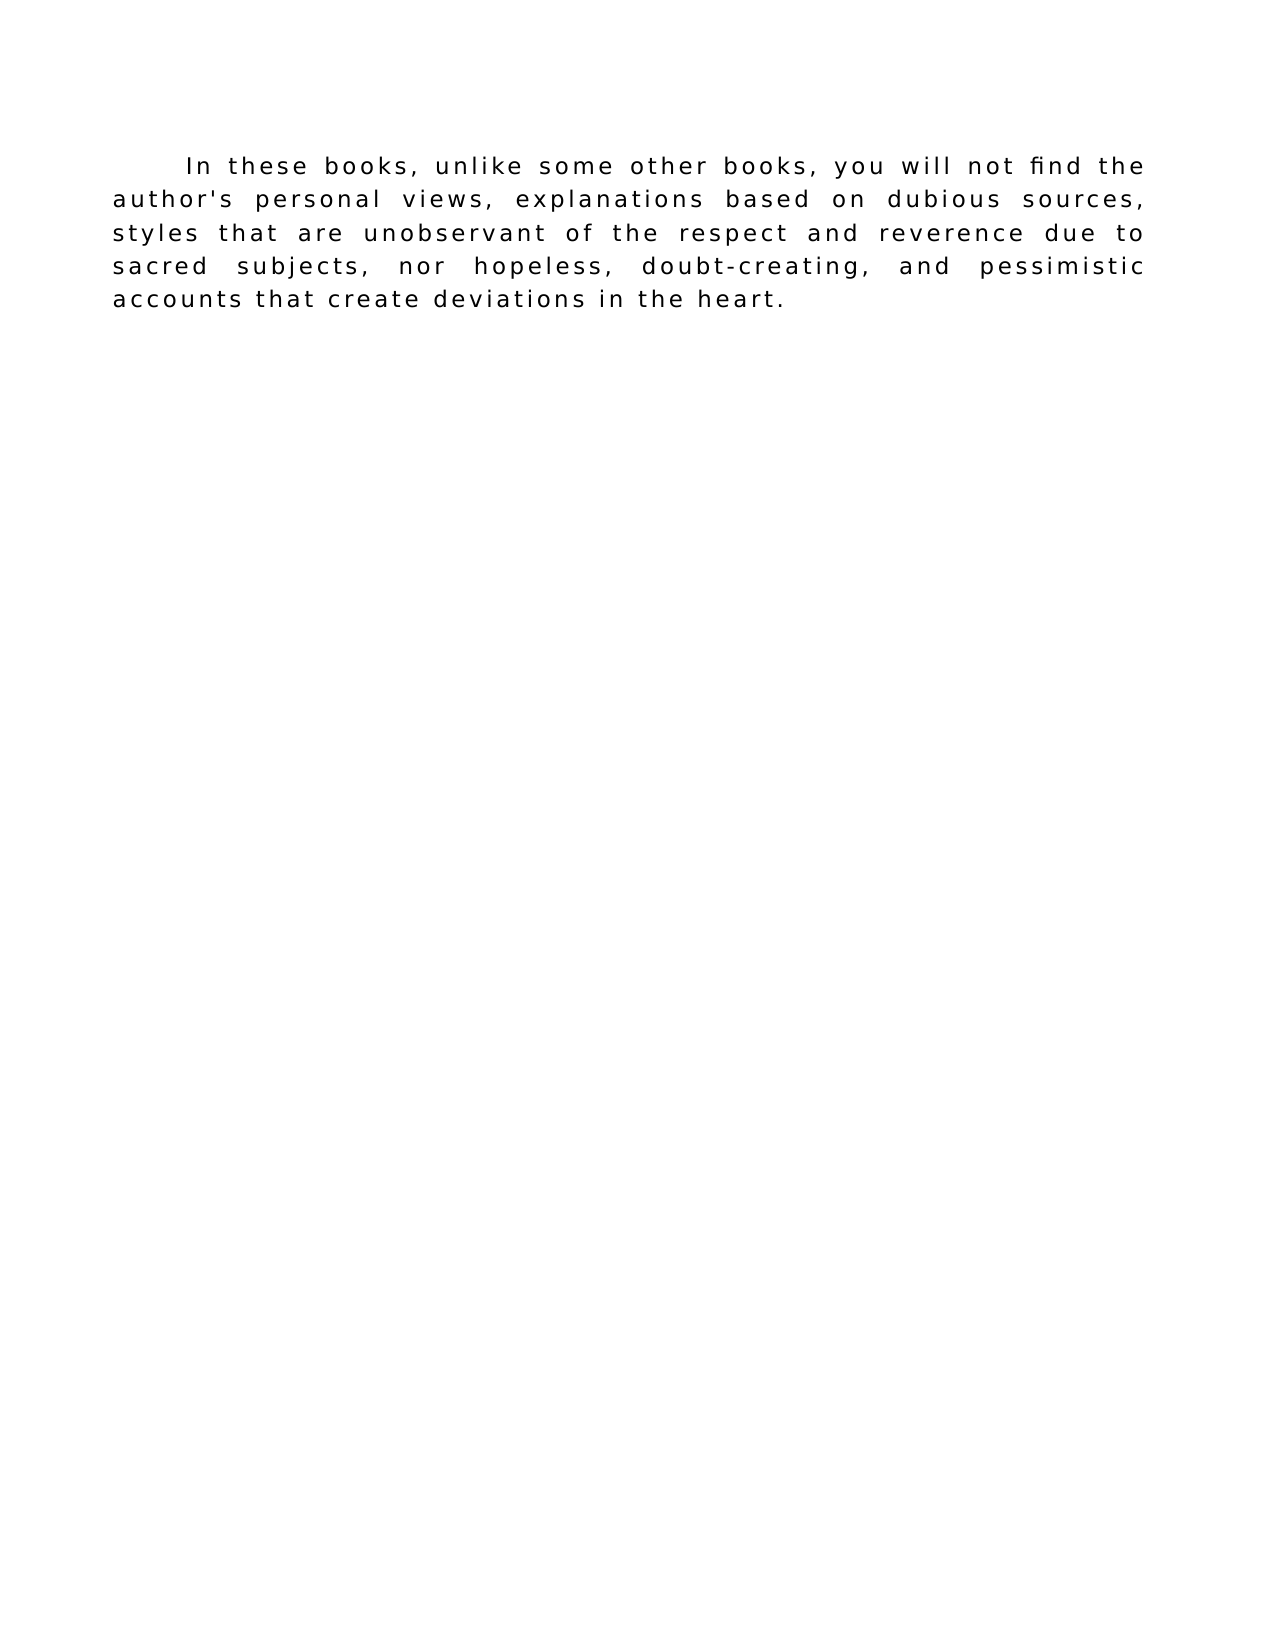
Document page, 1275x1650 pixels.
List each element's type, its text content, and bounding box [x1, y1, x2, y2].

text In these books, unlike some other books, you will not find the author's personal views, explanations based on dubious sources, styles that are unobservant of the respect and reverence due to sacred subjects, nor hopeless, doubt-creating, and pessimistic accounts that create deviations in the heart. [112, 148, 1145, 314]
